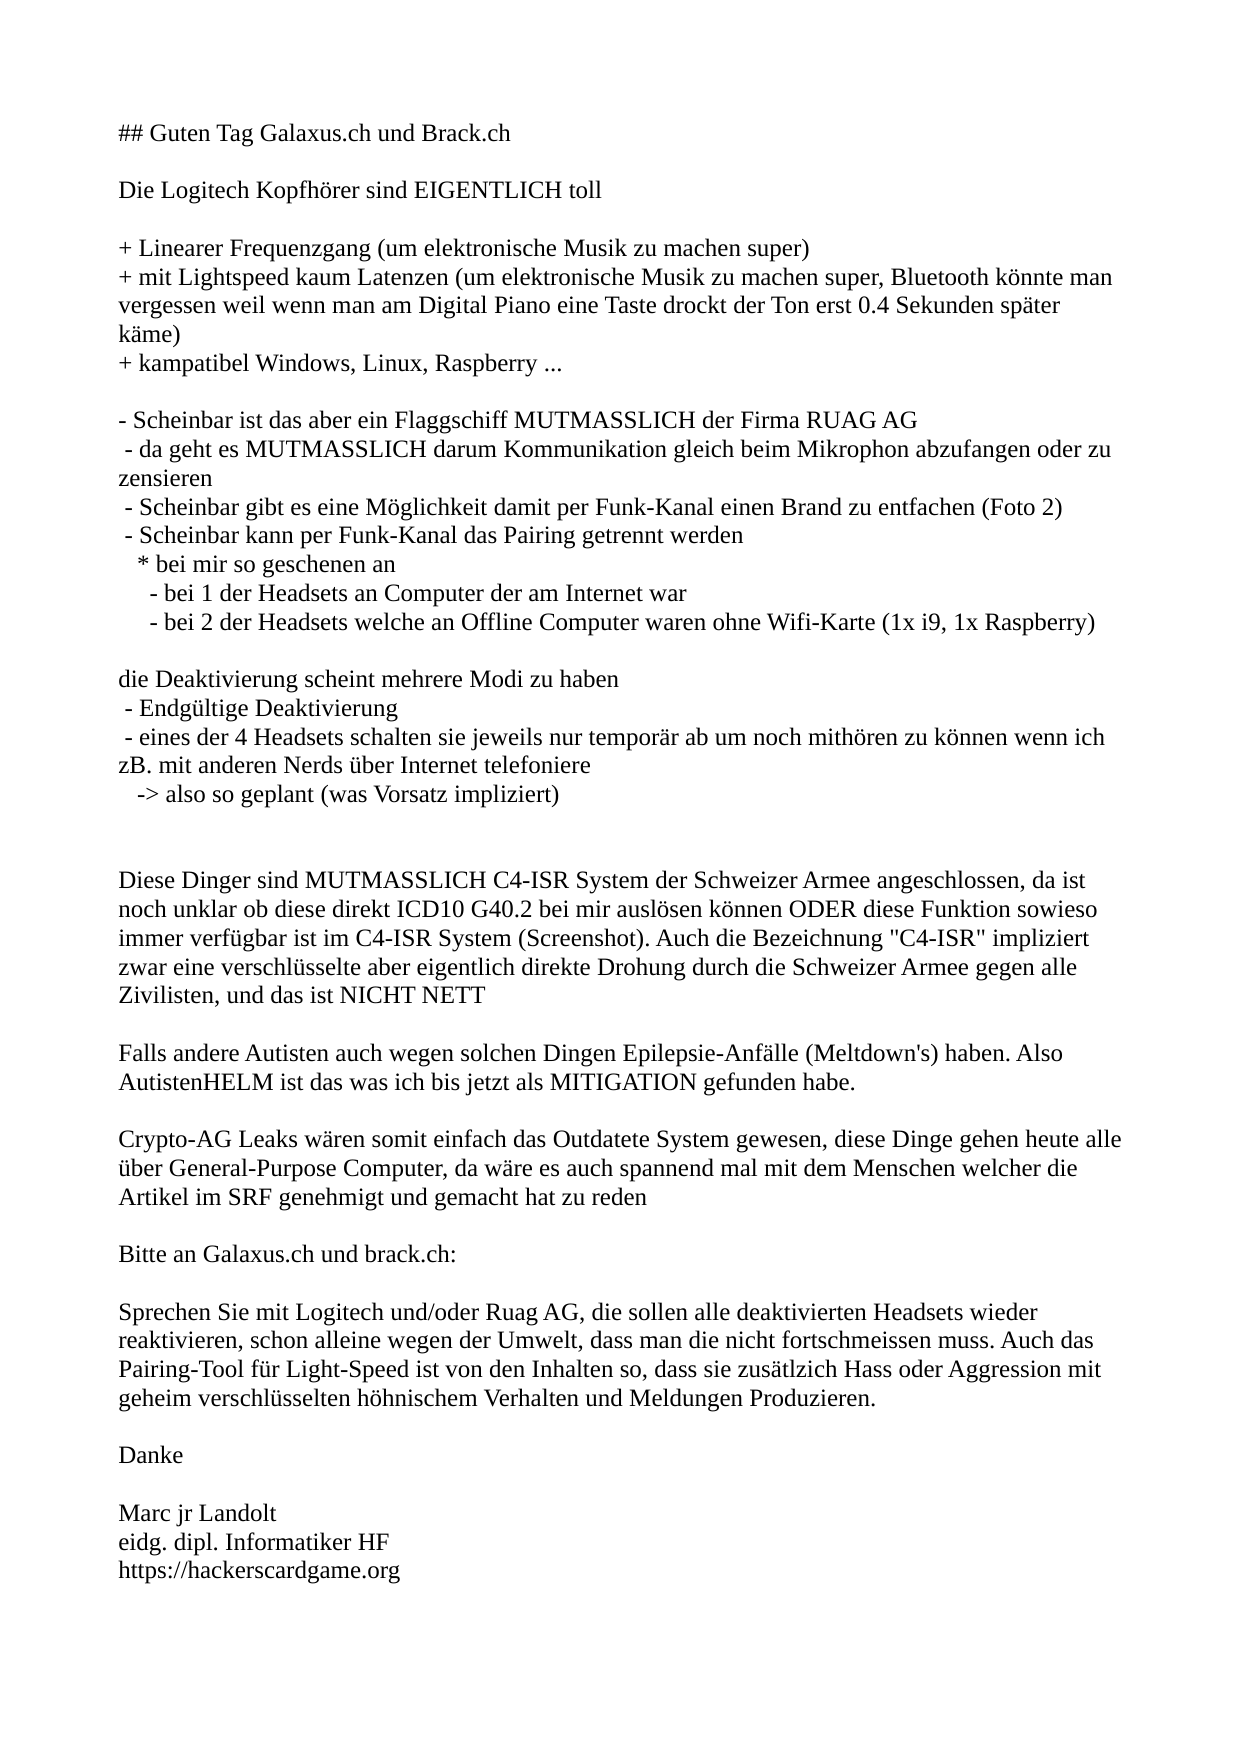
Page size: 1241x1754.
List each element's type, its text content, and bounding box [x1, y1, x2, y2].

text Sprechen Sie mit Logitech und/oder Ruag AG, die sollen alle deaktivierten Headsets wieder reaktivieren, schon alleine wegen der Umwelt, dass man die nicht fortschmeissen muss. Auch das Pairing-Tool für Light-Speed ist von den Inhalten so, dass sie zusätlzich Hass oder Aggression mit geheim verschlüsselten höhnischem Verhalten und Meldungen Produzieren. [118, 1297, 1122, 1412]
text + kampatibel Windows, Linux, Raspberry ... [118, 348, 1122, 377]
text Die Logitech Kopfhörer sind EIGENTLICH toll [118, 176, 1122, 204]
text eidg. dipl. Informatiker HF [118, 1527, 1122, 1556]
text Crypto-AG Leaks wären somit einfach das Outdatete System gewesen, diese Dinge gehen heute alle über General-Purpose Computer, da wäre es auch spannend mal mit dem Menschen welcher die Artikel im SRF genehmigt und gemacht hat zu reden [118, 1124, 1122, 1211]
text Bitte an Galaxus.ch und brack.ch: [118, 1239, 1122, 1268]
text - Scheinbar gibt es eine Möglichkeit damit per Funk-Kanal einen Brand zu entfachen (Foto 2) [118, 492, 1122, 521]
text ## Guten Tag Galaxus.ch und Brack.ch [118, 118, 1122, 147]
text -> also so geplant (was Vorsatz impliziert) [118, 779, 1122, 808]
text - bei 2 der Headsets welche an Offline Computer waren ohne Wifi-Karte (1x i9, 1x Raspberry) [118, 607, 1122, 636]
text Diese Dinger sind MUTMASSLICH C4-ISR System der Schweizer Armee angeschlossen, da ist noch unklar ob diese direkt ICD10 G40.2 bei mir auslösen können ODER diese Funktion sowieso immer verfügbar ist im C4-ISR System (Screenshot). Auch die Bezeichnung "C4-ISR" impliziert zwar eine verschlüsselte aber eigentlich direkte Drohung durch die Schweizer Armee gegen alle Zivilisten, und das ist NICHT NETT [118, 866, 1122, 1009]
text - eines der 4 Headsets schalten sie jeweils nur temporär ab um noch mithören zu können wenn ich zB. mit anderen Nerds über Internet telefoniere [118, 722, 1122, 779]
text https://hackerscardgame.org [118, 1556, 1122, 1584]
text Danke [118, 1441, 1122, 1469]
text - bei 1 der Headsets an Computer der am Internet war [118, 578, 1122, 607]
text + mit Lightspeed kaum Latenzen (um elektronische Musik zu machen super, Bluetooth könnte man vergessen weil wenn man am Digital Piano eine Taste drockt der Ton erst 0.4 Sekunden später käme) [118, 262, 1122, 348]
text * bei mir so geschenen an [118, 549, 1122, 578]
text die Deaktivierung scheint mehrere Modi zu haben [118, 664, 1122, 693]
text - Endgültige Deaktivierung [118, 693, 1122, 722]
text + Linearer Frequenzgang (um elektronische Musik zu machen super) [118, 233, 1122, 262]
text Falls andere Autisten auch wegen solchen Dingen Epilepsie-Anfälle (Meltdown's) haben. Also AutistenHELM ist das was ich bis jetzt als MITIGATION gefunden habe. [118, 1038, 1122, 1096]
text - Scheinbar ist das aber ein Flaggschiff MUTMASSLICH der Firma RUAG AG [118, 406, 1122, 434]
text - Scheinbar kann per Funk-Kanal das Pairing getrennt werden [118, 521, 1122, 549]
text Marc jr Landolt [118, 1498, 1122, 1527]
text - da geht es MUTMASSLICH darum Kommunikation gleich beim Mikrophon abzufangen oder zu zensieren [118, 434, 1122, 492]
